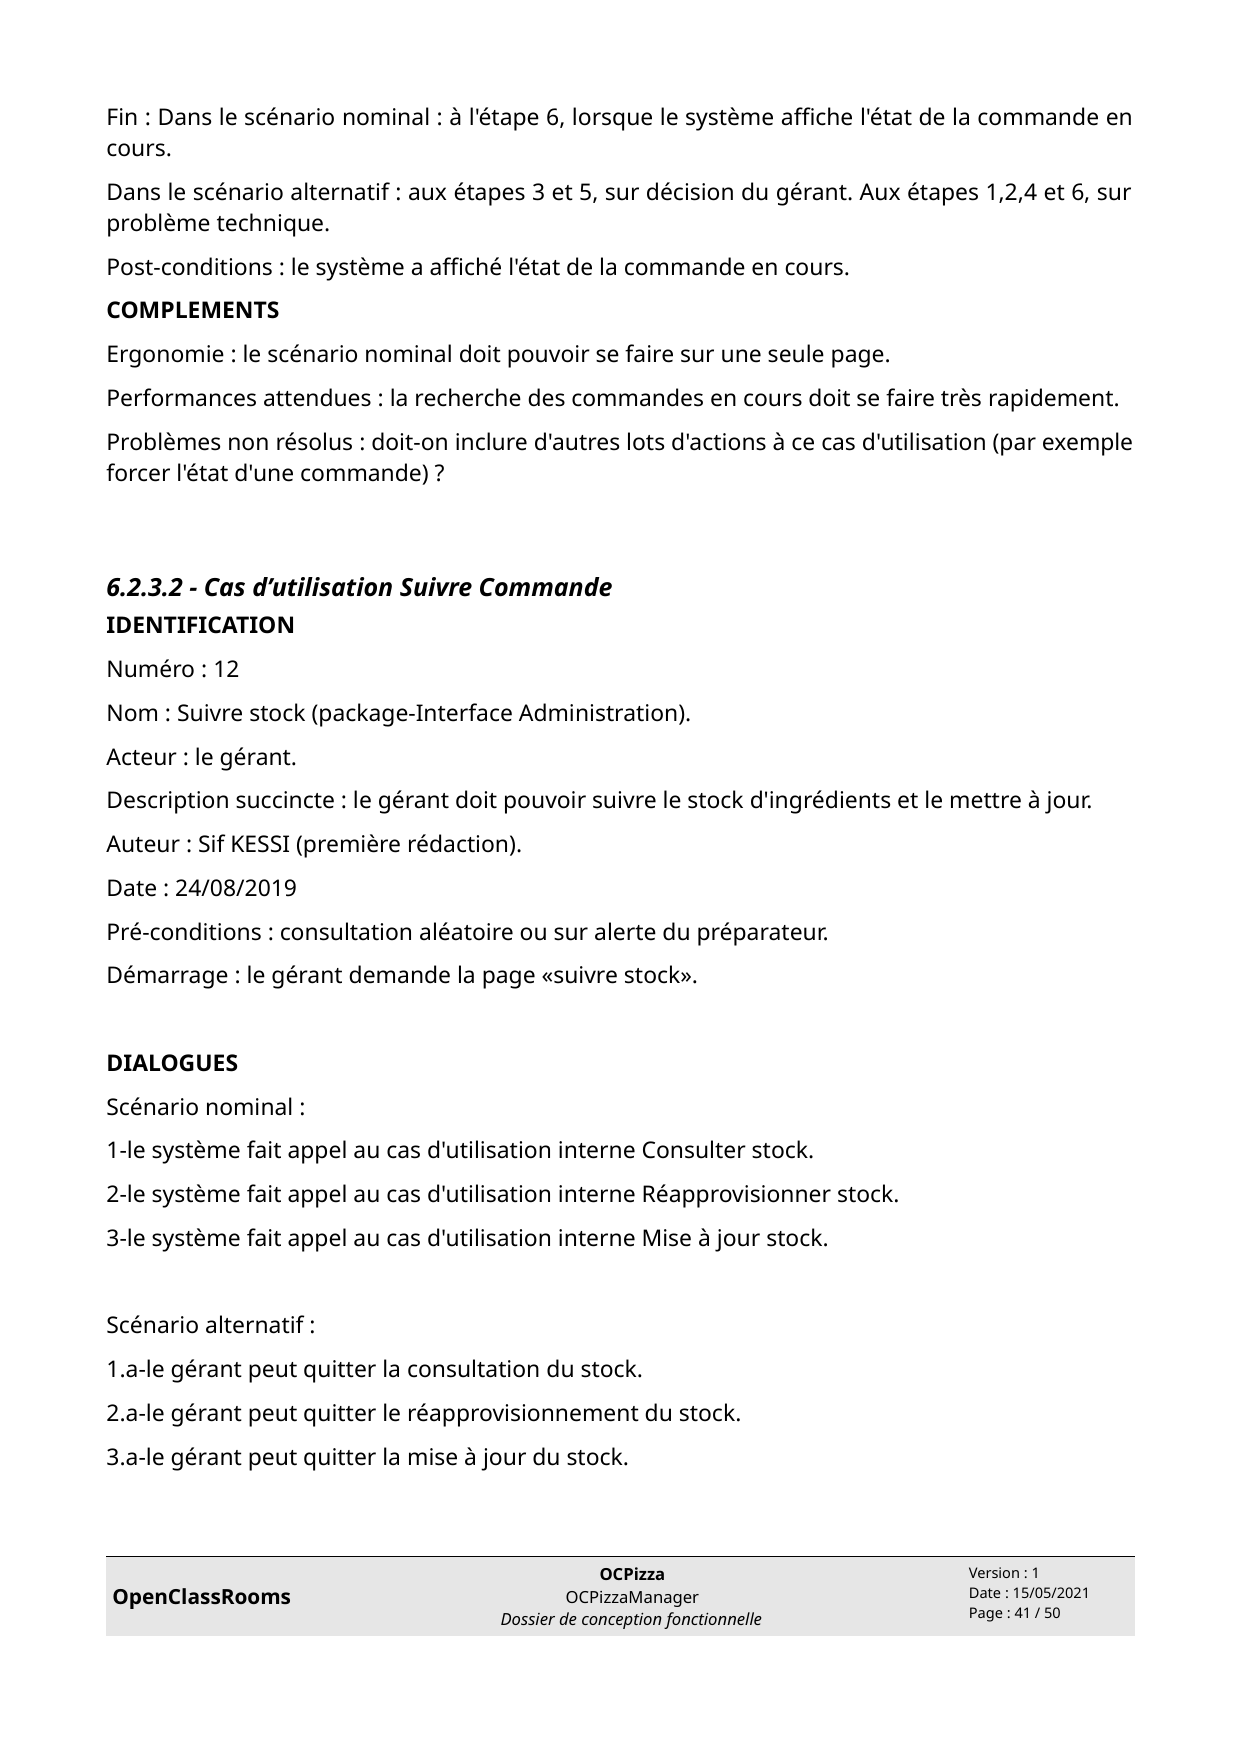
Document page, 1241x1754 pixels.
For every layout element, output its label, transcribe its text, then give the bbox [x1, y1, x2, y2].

text IDENTIFICATION [106, 609, 1134, 641]
text 2.a-le gérant peut quitter le réapprovisionnement du stock. [106, 1397, 1134, 1428]
text Dans le scénario alternatif : aux étapes 3 et 5, sur décision du gérant. Aux étapes 1,2,4 et 6, sur problème technique. [106, 175, 1134, 238]
text 1.a-le gérant peut quitter la consultation du stock. [106, 1353, 1134, 1384]
subtitle Cas d’utilisation Suivre Commande [106, 569, 1134, 603]
text Fin : Dans le scénario nominal : à l'étape 6, lorsque le système affiche l'état de la commande en cours. [106, 100, 1134, 163]
text Acteur : le gérant. [106, 741, 1134, 772]
text Description succincte : le gérant doit pouvoir suivre le stock d'ingrédients et le mettre à jour. [106, 784, 1134, 816]
text Scénario alternatif : [106, 1309, 1134, 1341]
text Auteur : Sif KESSI (première rédaction). [106, 828, 1134, 859]
text 3-le système fait appel au cas d'utilisation interne Mise à jour stock. [106, 1222, 1134, 1253]
text 1-le système fait appel au cas d'utilisation interne Consulter stock. [106, 1134, 1134, 1166]
text Ergonomie : le scénario nominal doit pouvoir se faire sur une seule page. [106, 338, 1134, 369]
text Scénario nominal : [106, 1091, 1134, 1122]
text Date : 24/08/2019 [106, 872, 1134, 903]
text COMPLEMENTS [106, 294, 1134, 325]
text Numéro : 12 [106, 653, 1134, 684]
text 3.a-le gérant peut quitter la mise à jour du stock. [106, 1441, 1134, 1472]
text Post-conditions : le système a affiché l'état de la commande en cours. [106, 250, 1134, 282]
text Performances attendues : la recherche des commandes en cours doit se faire très rapidement. [106, 382, 1134, 413]
text Nom : Suivre stock (package-Interface Administration). [106, 697, 1134, 728]
text DIALOGUES [106, 1047, 1134, 1078]
text Problèmes non résolus : doit-on inclure d'autres lots d'actions à ce cas d'utilisation (par exemple forcer l'état d'une commande) ? [106, 425, 1134, 488]
text 2-le système fait appel au cas d'utilisation interne Réapprovisionner stock. [106, 1178, 1134, 1209]
text Pré-conditions : consultation aléatoire ou sur alerte du préparateur. [106, 916, 1134, 947]
text Démarrage : le gérant demande la page «suivre stock». [106, 959, 1134, 991]
